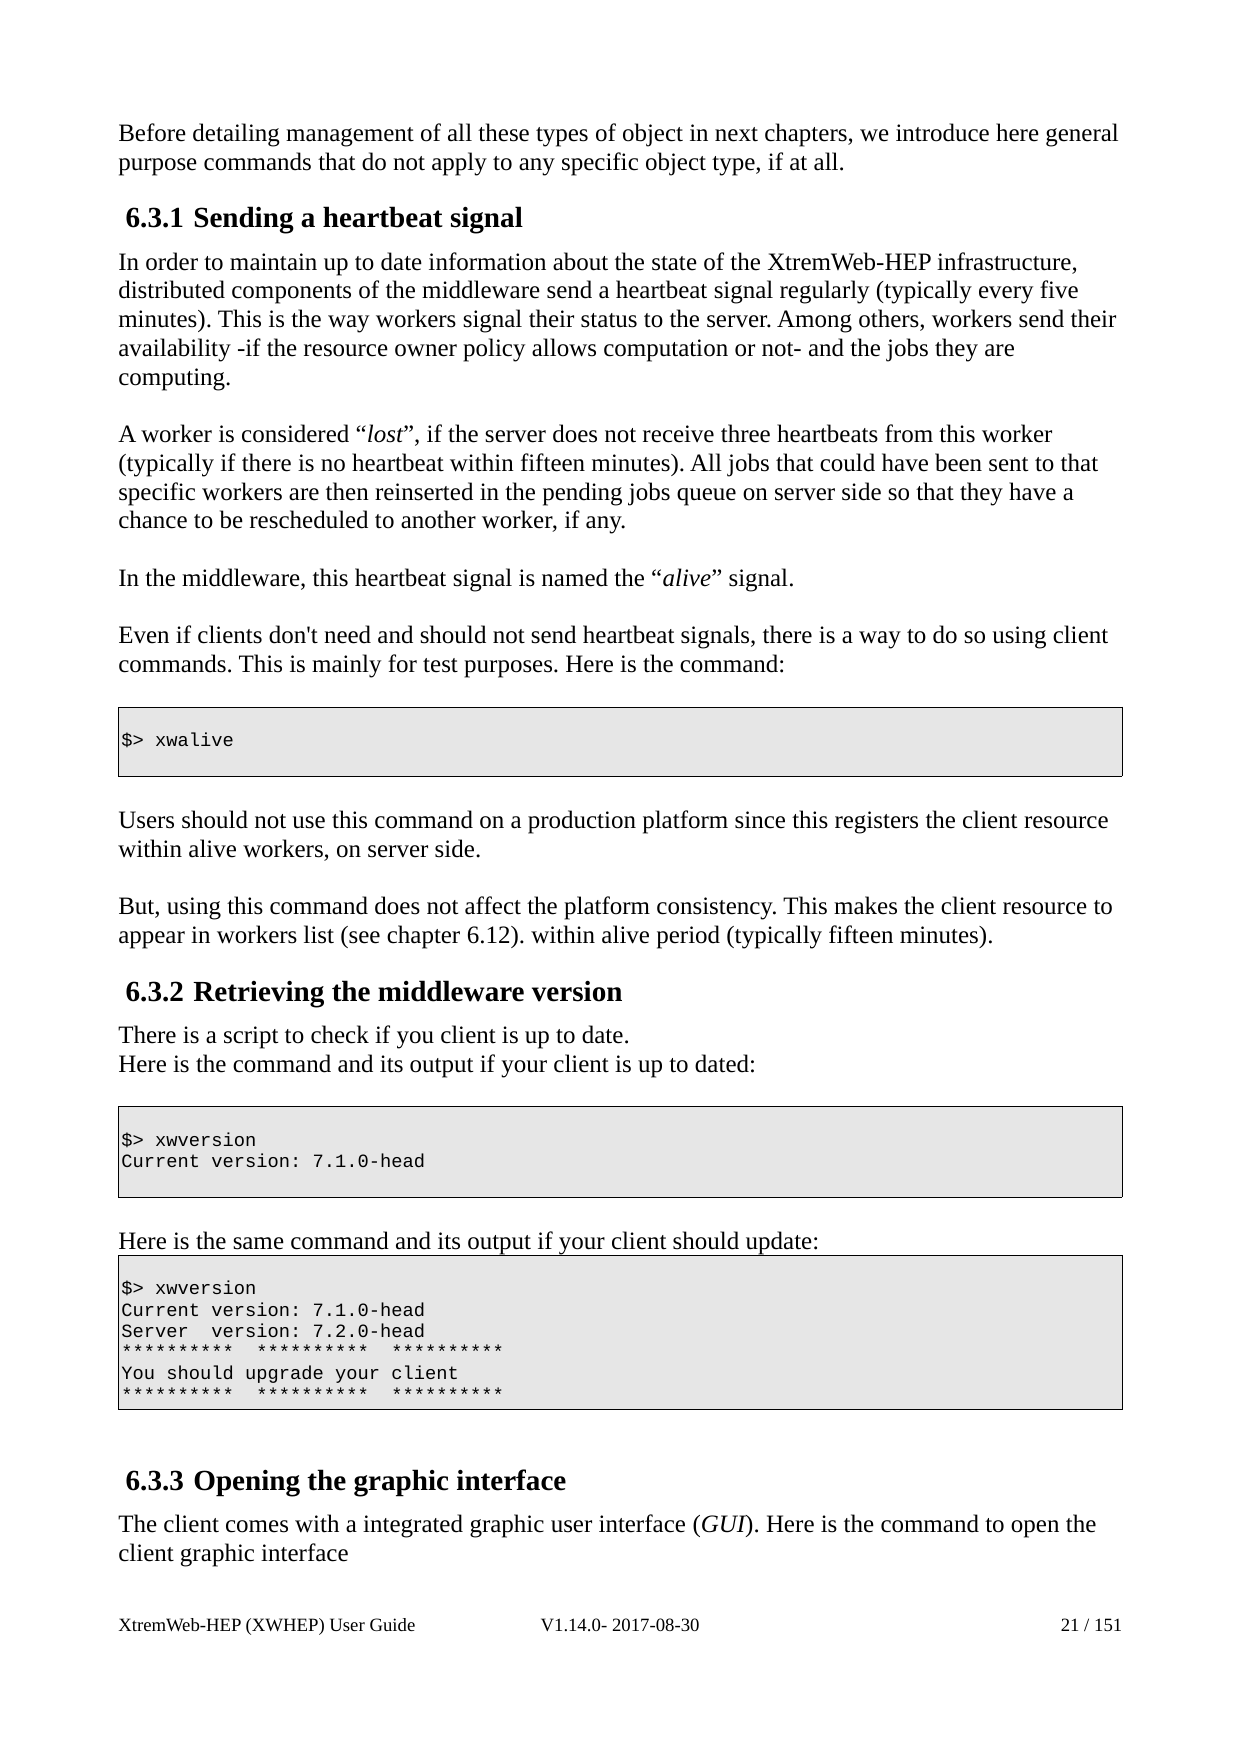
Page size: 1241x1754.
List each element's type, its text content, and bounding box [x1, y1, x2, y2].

subtitle Retrieving the middleware version [118, 974, 1122, 1007]
text ********** ********** ********** [119, 1340, 1122, 1361]
text The client comes with a integrated graphic user interface (GUI). Here is the command to open the client graphic interface [118, 1509, 1122, 1567]
text In order to maintain up to date information about the state of the XtremWeb-HEP infrastructure, distributed components of the middleware send a heartbeat signal regularly (typically every five minutes). This is the way workers signal their status to the server. Among others, workers send their availability -if the resource owner policy allows computation or not- and the jobs they are computing. [118, 247, 1122, 390]
text Current version: 7.1.0-head [119, 1149, 1122, 1170]
text Users should not use this command on a production platform since this registers the client resource within alive workers, on server side. [118, 805, 1122, 863]
text Here is the same command and its output if your client should update: [118, 1226, 1122, 1255]
text Before detailing management of all these types of object in next chapters, we introduce here general purpose commands that do not apply to any specific object type, if at all. [118, 118, 1122, 176]
text But, using this command does not affect the platform consistency. This makes the client resource to appear in workers list (see chapter 6.12). within alive period (typically fifteen minutes). [118, 891, 1122, 949]
text A worker is considered “lost”, if the server does not receive three heartbeats from this worker (typically if there is no heartbeat within fifteen minutes). All jobs that could have been sent to that specific workers are then reinserted in the pending jobs queue on server side so that they have a chance to be rescheduled to another worker, if any. [118, 419, 1122, 534]
text Server version: 7.2.0-head [119, 1318, 1122, 1340]
text $> xwversion [119, 1127, 1122, 1149]
text Current version: 7.1.0-head [119, 1297, 1122, 1318]
text $> xwalive [119, 728, 1122, 749]
text Here is the command and its output if your client is up to dated: [118, 1049, 1122, 1077]
text You should upgrade your client [119, 1361, 1122, 1382]
subtitle Sending a heartbeat signal [118, 201, 1122, 234]
subtitle Opening the graphic interface [118, 1463, 1122, 1497]
text In the middleware, this heartbeat signal is named the “alive” signal. [118, 563, 1122, 592]
text Even if clients don't need and should not send heartbeat signals, there is a way to do so using client commands. This is mainly for test purposes. Here is the command: [118, 620, 1122, 678]
text ********** ********** ********** [119, 1382, 1122, 1409]
text $> xwversion [119, 1276, 1122, 1297]
text There is a script to check if you client is up to date. [118, 1020, 1122, 1049]
